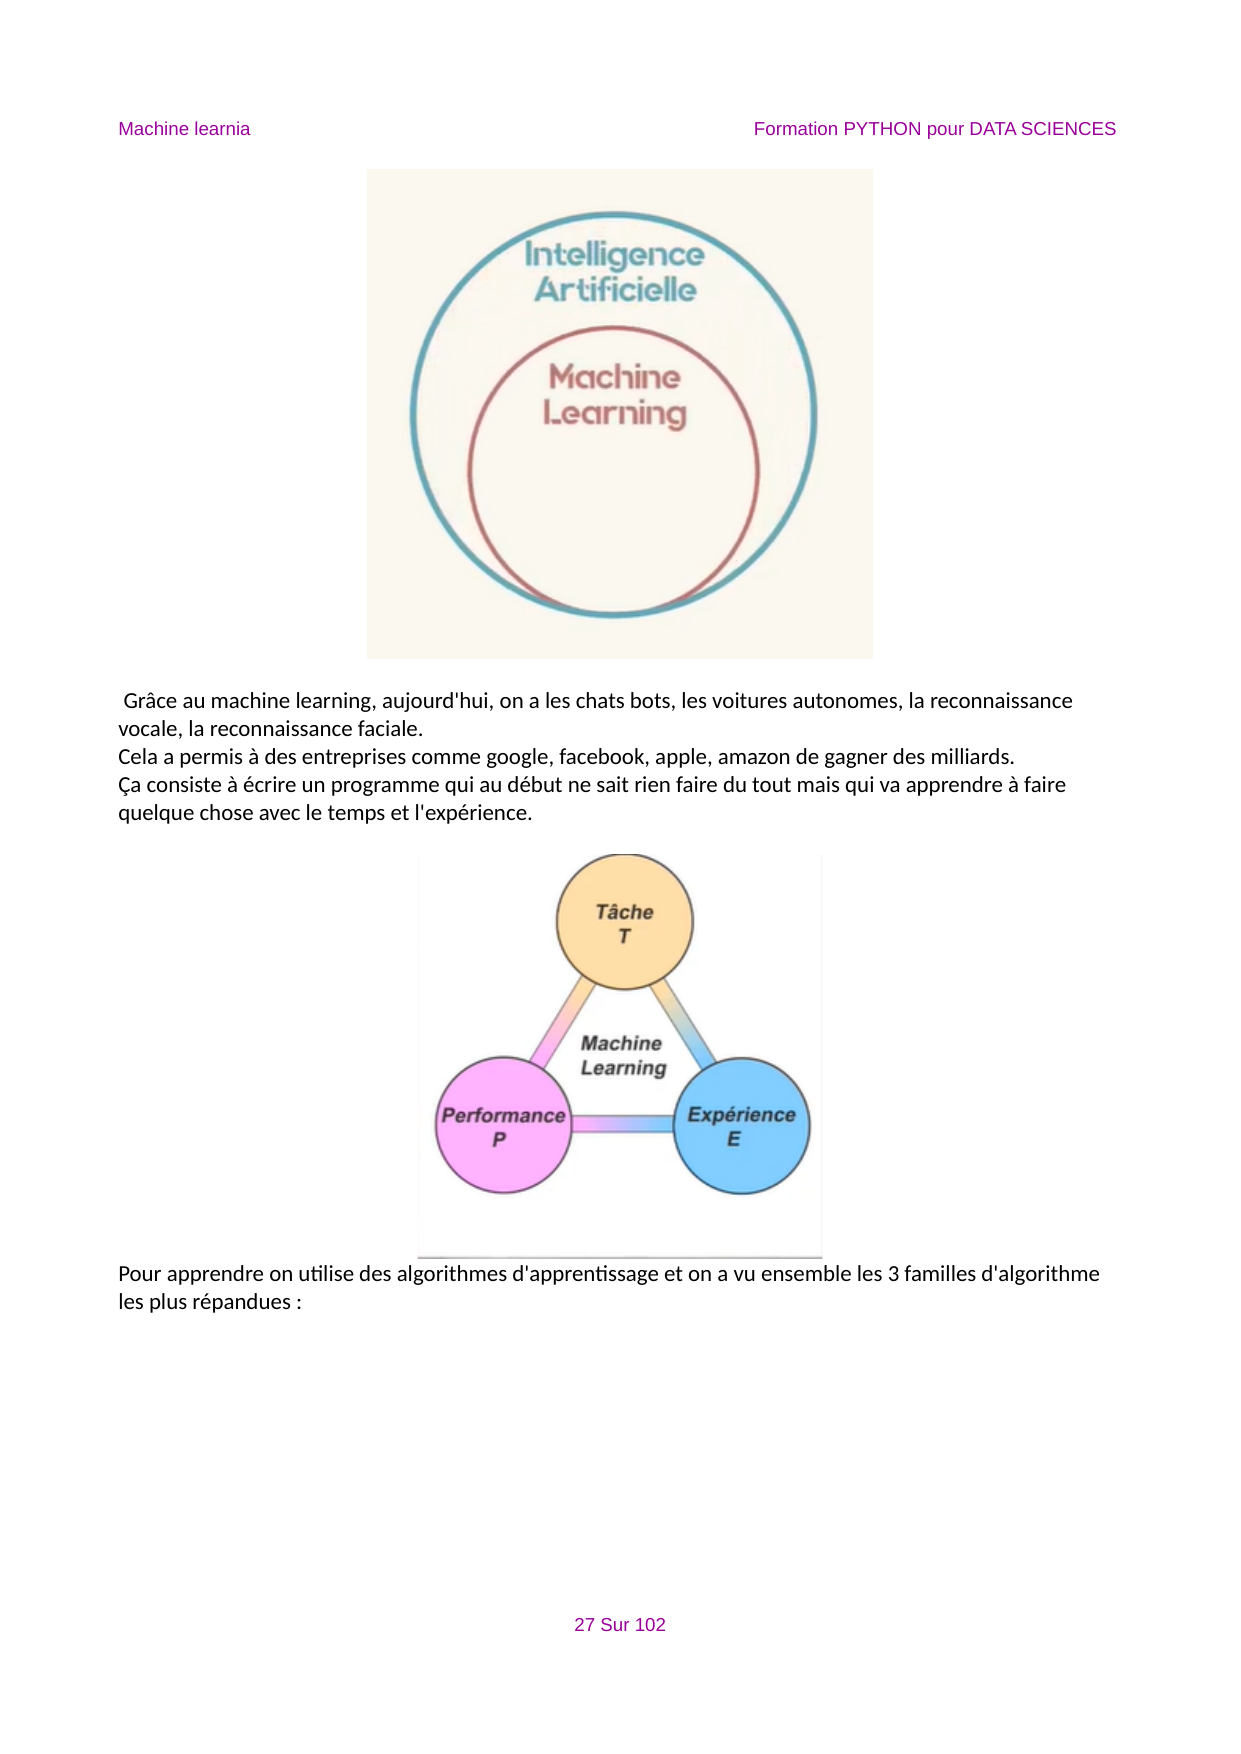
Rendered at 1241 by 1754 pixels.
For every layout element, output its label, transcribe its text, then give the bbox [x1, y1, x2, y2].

text Ça consiste à écrire un programme qui au début ne sait rien faire du tout mais qui va apprendre à faire quelque chose avec le temps et l'expérience. [118, 770, 1122, 826]
picture [366, 169, 874, 659]
picture [417, 854, 823, 1259]
text Pour apprendre on utilise des algorithmes d'apprentissage et on a vu ensemble les 3 familles d'algorithme les plus répandues : [118, 982, 1122, 1315]
text Grâce au machine learning, aujourd'hui, on a les chats bots, les voitures autonomes, la reconnaissance vocale, la reconnaissance faciale. Cela a permis à des entreprises comme google, facebook, apple, amazon de gagner des milliards. [118, 686, 1122, 770]
